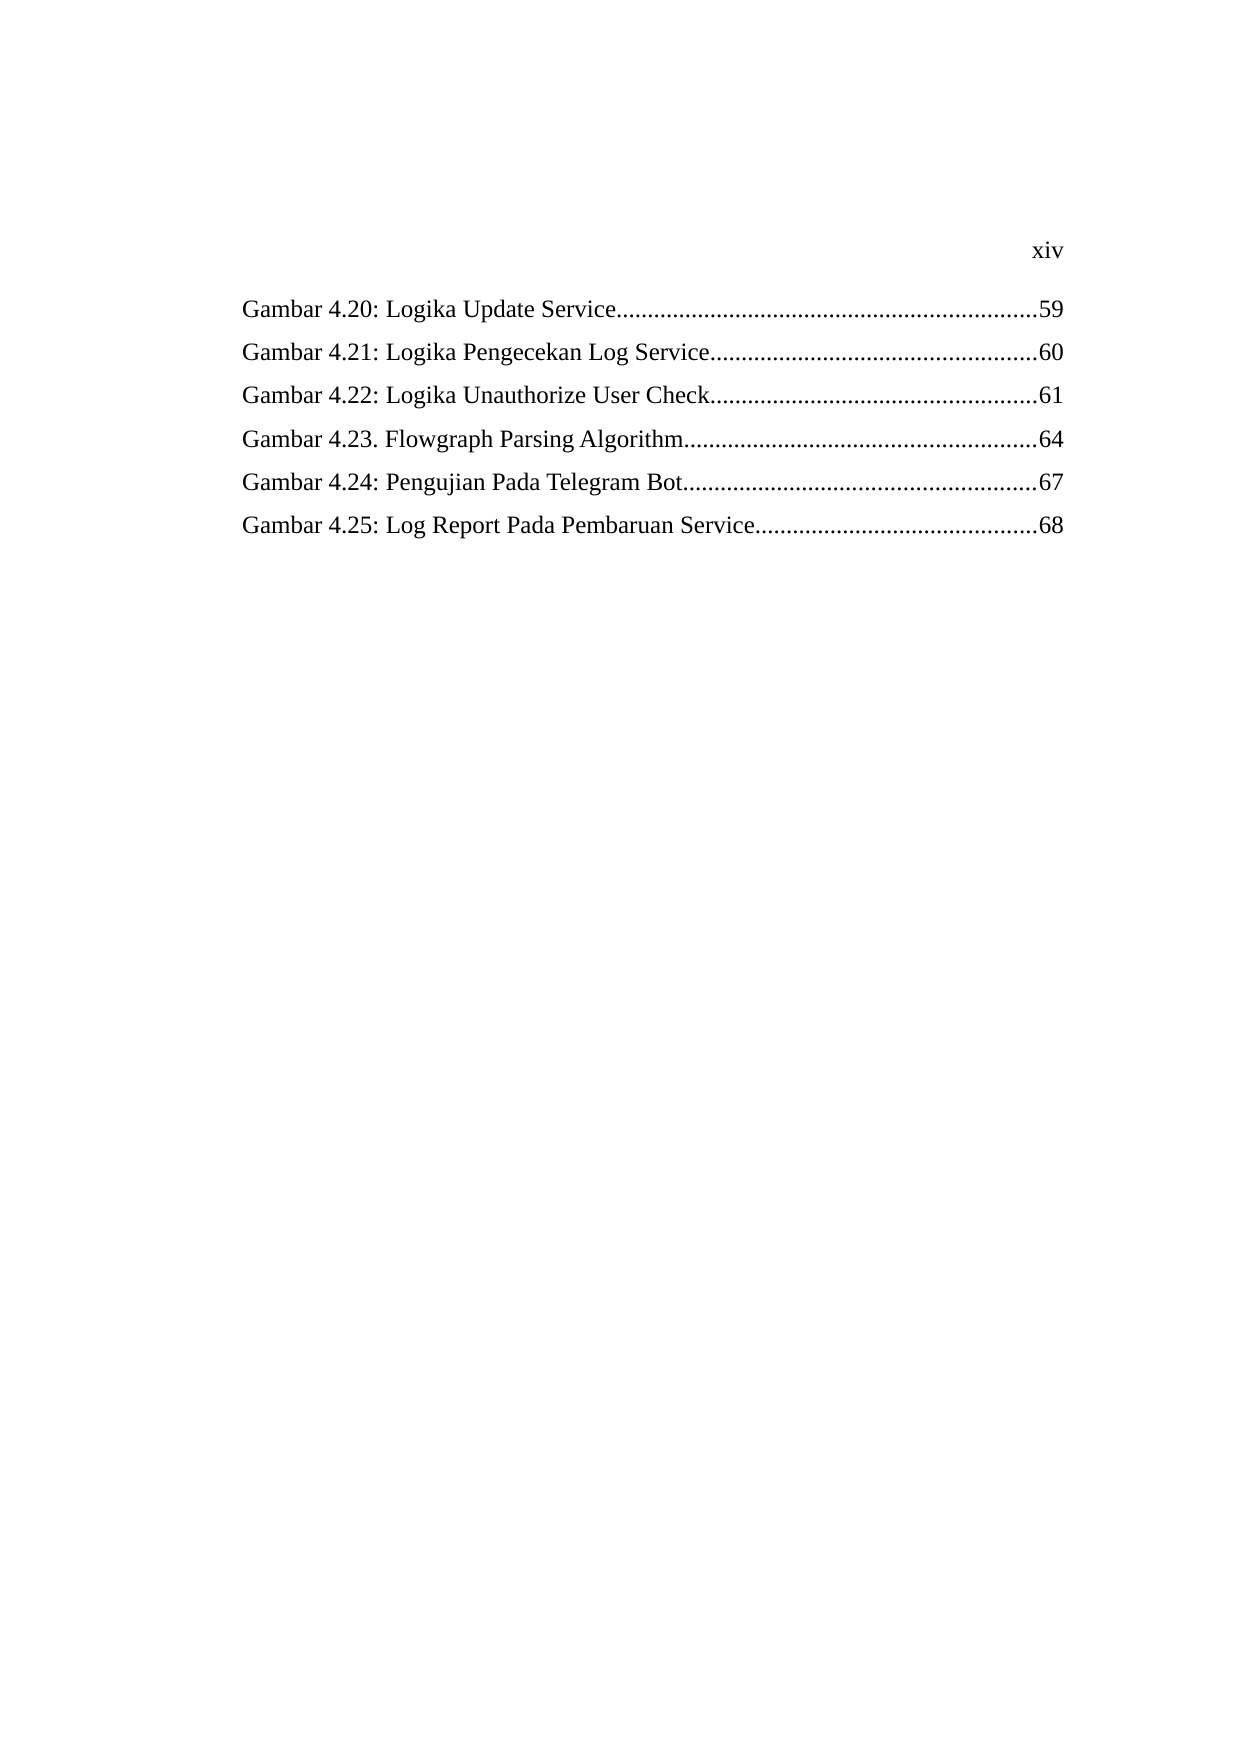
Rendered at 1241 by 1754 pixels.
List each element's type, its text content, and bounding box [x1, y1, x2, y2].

text Gambar 4.22: Logika Unauthorize User Check 61 [236, 381, 1063, 409]
text Gambar 4.24: Pengujian Pada Telegram Bot 67 [236, 467, 1063, 496]
text Gambar 4.25: Log Report Pada Pembaruan Service 68 [236, 510, 1063, 539]
text Gambar 4.21: Logika Pengecekan Log Service 60 [236, 337, 1063, 366]
text Gambar 4.20: Logika Update Service 59 [236, 294, 1063, 323]
text Gambar 4.23. Flowgraph Parsing Algorithm 64 [236, 424, 1063, 452]
